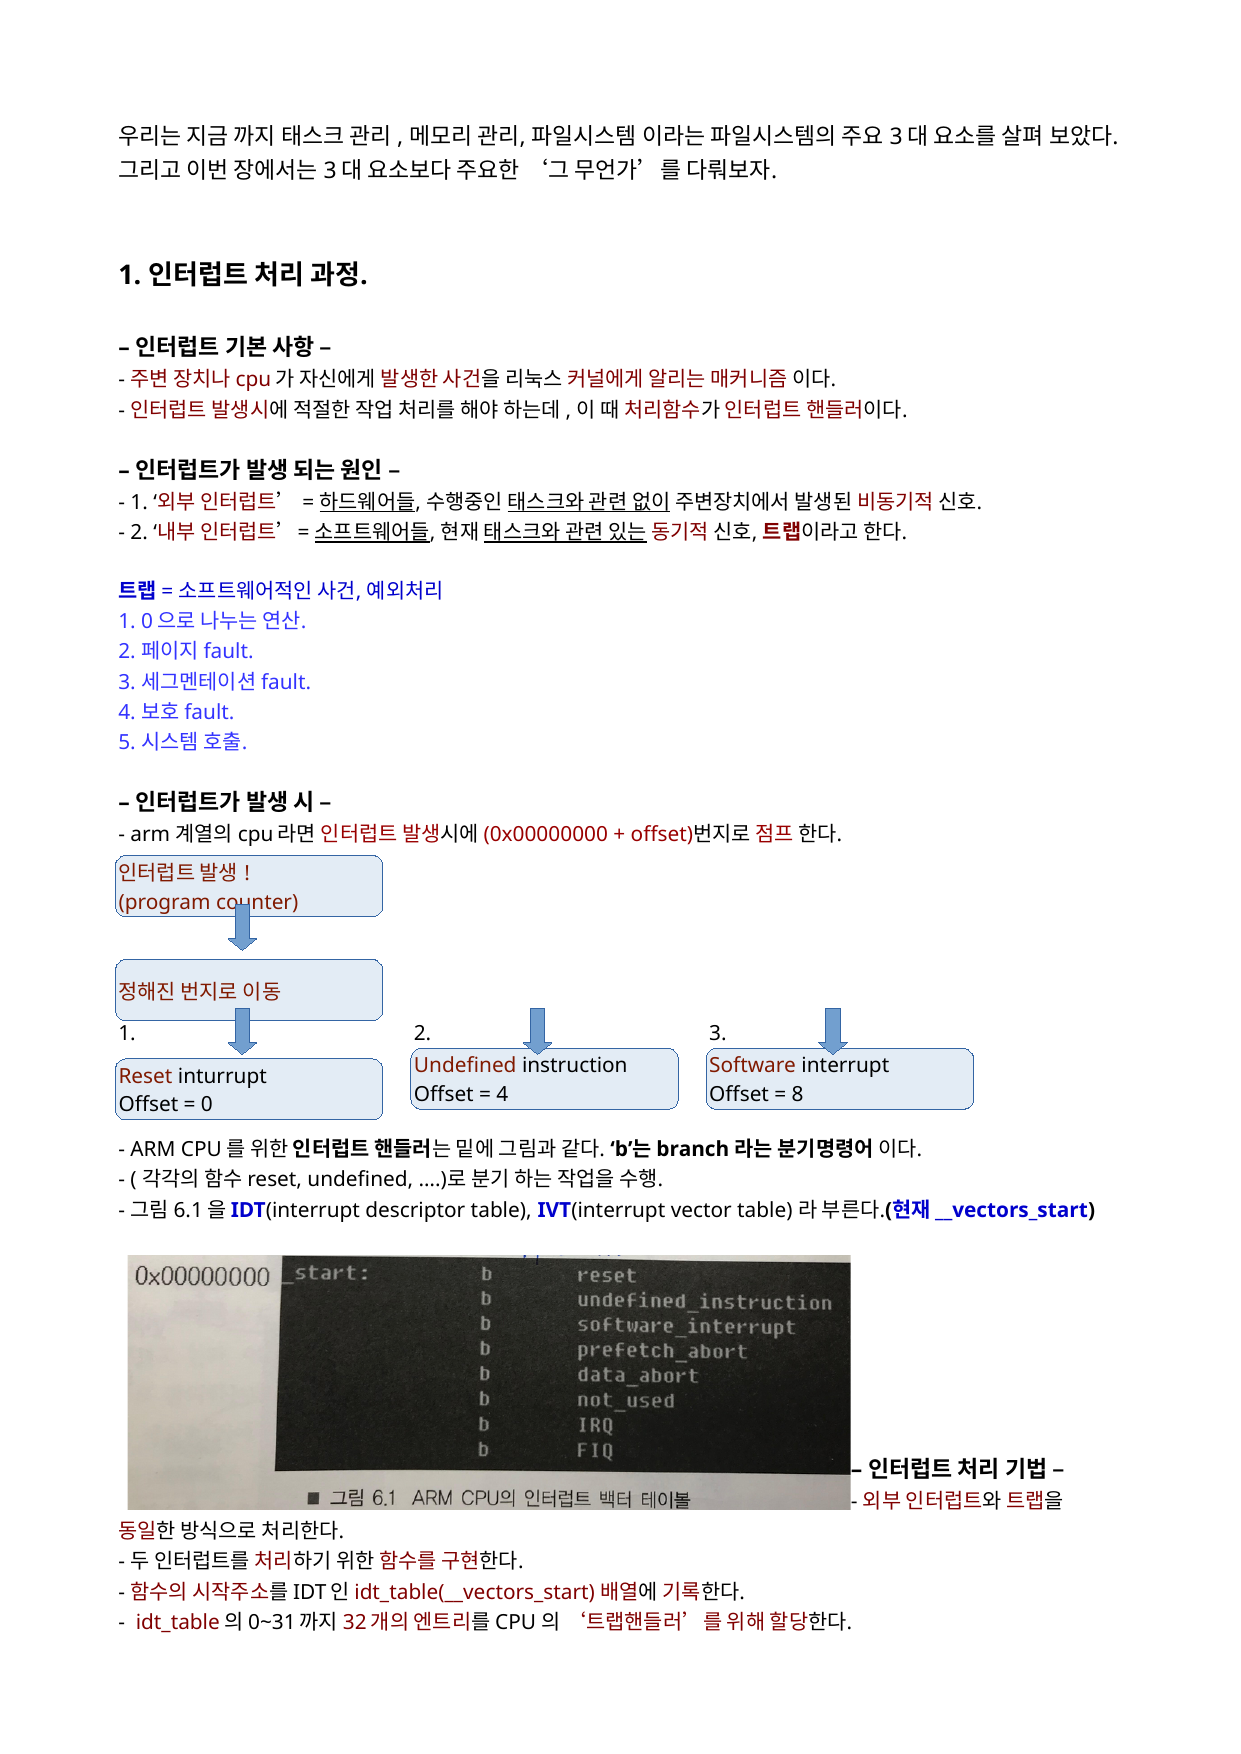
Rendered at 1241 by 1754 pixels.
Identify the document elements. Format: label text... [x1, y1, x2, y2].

text 2. [250, 1018, 530, 1047]
text - 2. ‘내부 인터럽트’= 소프트웨어들, 현재 태스크와 관련 있는 동기적 신호, 트랩이라고 한다. [118, 515, 1122, 546]
text - 함수의 시작주소를 IDT인 idt_table(__vectors_start) 배열에 기록한다. [118, 1575, 1122, 1605]
text - 1. ‘외부 인터럽트’ = 하드웨어들, 수행중인 태스크와 관련 없이 주변장치에서 발생된 비동기적 신호. [118, 485, 1122, 515]
text – 인터럽트가 발생 되는 원인 – [118, 452, 1122, 485]
text 1. [118, 1018, 235, 1047]
picture [127, 1436, 851, 1510]
text - 인터럽트 발생시에 적절한 작업 처리를 해야 하는데 , 이 때 처리함수가 인터럽트 핸들러이다. [118, 393, 1122, 423]
text 3. [545, 1018, 825, 1047]
text [118, 1451, 127, 1484]
text - 그림 6.1을 IDT(interrupt descriptor table), IVT(interrupt vector table) 라 부른다.(현재 __vectors_start) [118, 1193, 1122, 1223]
text - arm 계열의 cpu라면 인터럽트 발생시에 (0x00000000 + offset)번지로 점프 한다. [118, 818, 1122, 848]
text 4. 보호 fault. [118, 695, 1122, 726]
text 3. 세그멘테이션 fault. [118, 665, 1122, 695]
text - idt_table의 0~31까지 32개의 엔트리를 CPU 의 ‘트랩핸들러’를 위해 할당한다. [118, 1605, 1122, 1636]
text - 두 인터럽트를 처리하기 위한 함수를 구현한다. [118, 1545, 1122, 1575]
text 1. 0으로 나누는 연산. [118, 604, 1122, 634]
text - ( 각각의 함수 reset, undefined, ….)로 분기 하는 작업을 수행. [118, 1163, 1122, 1193]
text – 인터럽트 처리 기법 – [851, 1451, 1122, 1484]
text 트랩 = 소프트웨어적인 사건, 예외처리 [118, 574, 1122, 604]
text - 주변 장치나 cpu가 자신에게 발생한 사건을 리눅스 커널에게 알리는 매커니즘 이다. [118, 362, 1122, 393]
text 2. 페이지 fault. [118, 634, 1122, 665]
text 우리는 지금 까지 태스크 관리 , 메모리 관리, 파일시스템 이라는 파일시스템의 주요 3대 요소를 살펴 보았다. 그리고 이번 장에서는 3대 요소보다 주요한 ‘그 무언가’를 다뤄보자. [118, 118, 1122, 185]
text [841, 1018, 1122, 1047]
text - ARM CPU를 위한 인터럽트 핸들러는 밑에 그림과 같다. ‘b’는 branch 라는 분기명령어 이다. [118, 1132, 1122, 1163]
text – 인터럽트가 발생 시 – [118, 784, 1122, 818]
text 1. 인터럽트 처리 과정. [118, 253, 1122, 292]
text - 외부 인터럽트와 트랩을 동일한 방식으로 처리한다. [118, 1484, 1122, 1545]
text 5. 시스템 호출. [118, 726, 1122, 756]
text – 인터럽트 기본 사항 – [118, 329, 1122, 362]
